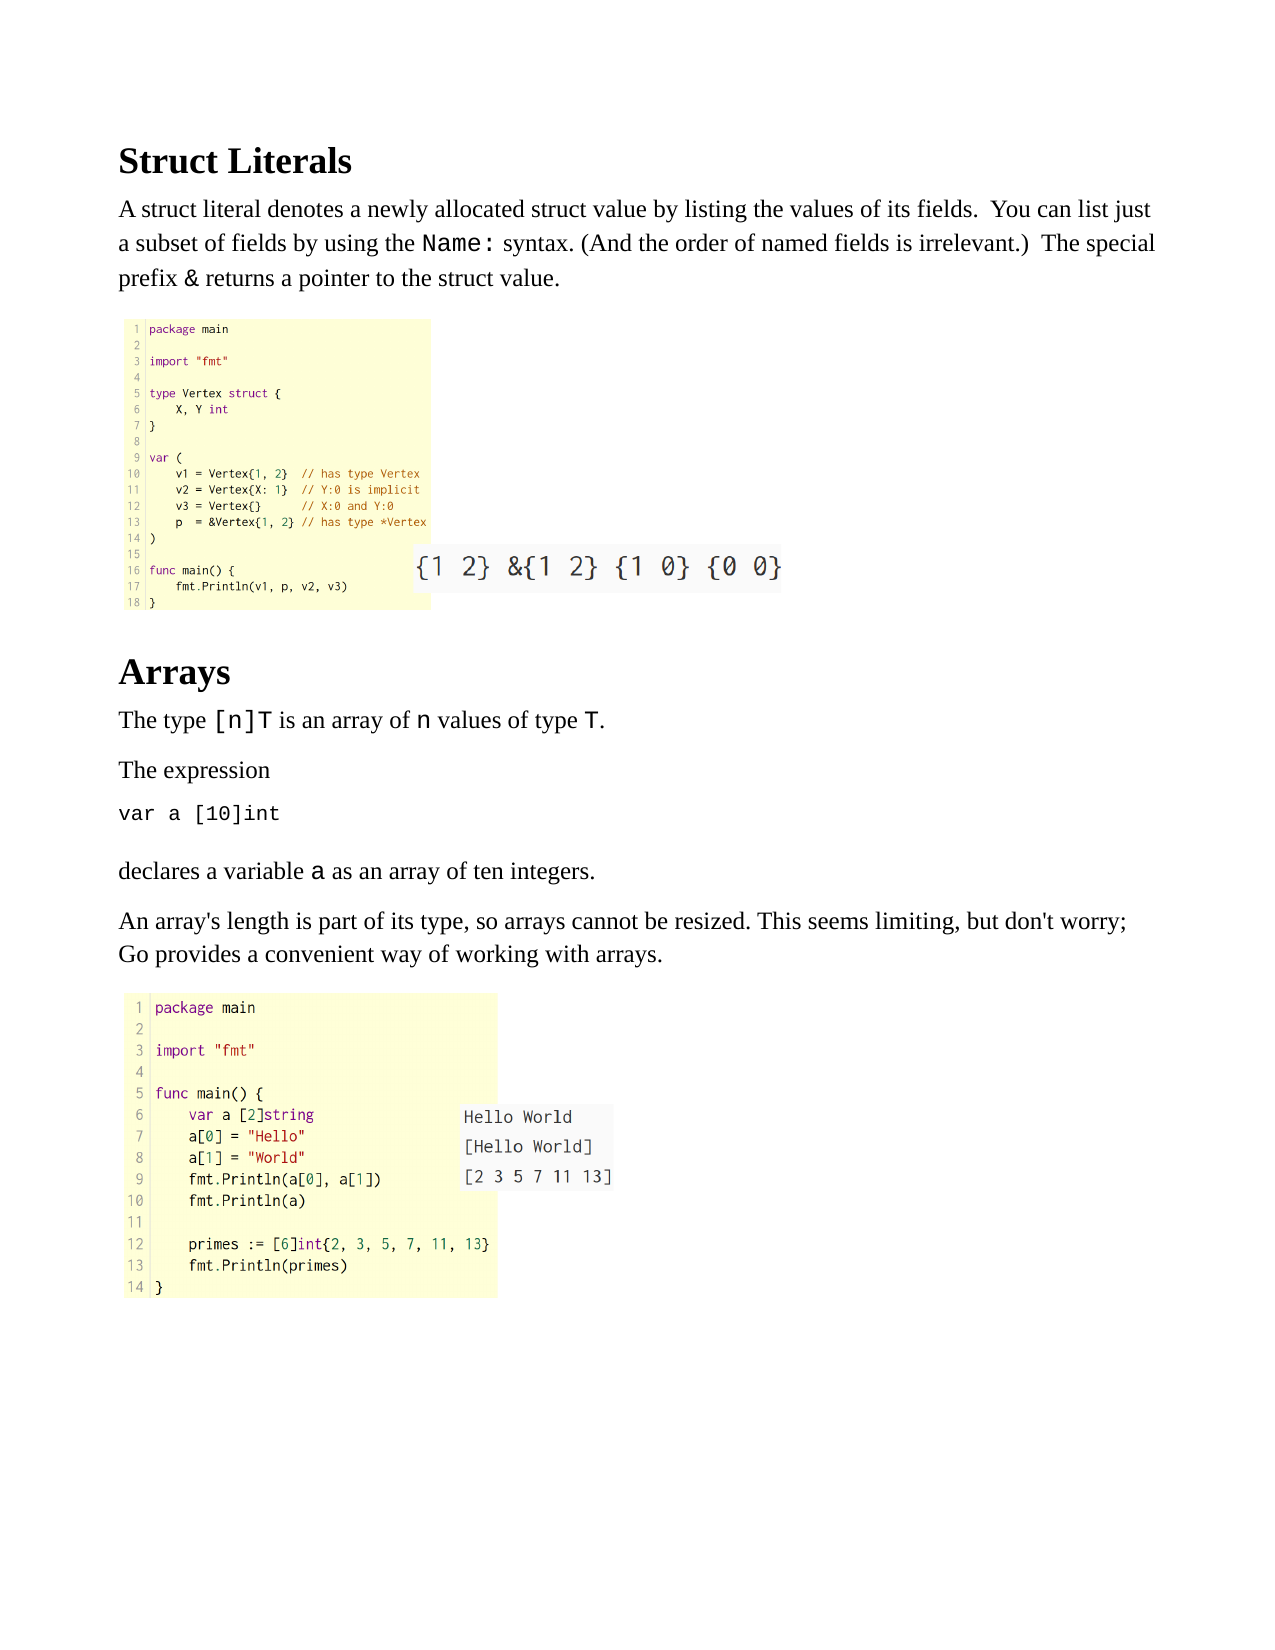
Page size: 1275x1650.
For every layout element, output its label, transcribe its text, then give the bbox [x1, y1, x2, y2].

text The expression [118, 755, 1157, 784]
text var a [10]int [118, 803, 1157, 827]
text declares a variable a as an array of ten integers. [118, 856, 1157, 887]
picture [124, 319, 782, 610]
text An array's length is part of its type, so arrays cannot be resized. This seems limiting, but don't worry; Go provides a convenient way of working with arrays. [118, 906, 1157, 968]
subtitle Arrays [118, 650, 1157, 693]
text A struct literal denotes a newly allocated struct value by listing the values of its fields. You can list just a subset of fields by using the Name: syntax. (And the order of named fields is irrelevant.) The special prefix & returns a pointer to the struct value. [118, 194, 1157, 293]
subtitle Struct Literals [118, 139, 1157, 182]
text The type [n]T is an array of n values of type T. [118, 705, 1157, 736]
picture [124, 993, 614, 1298]
